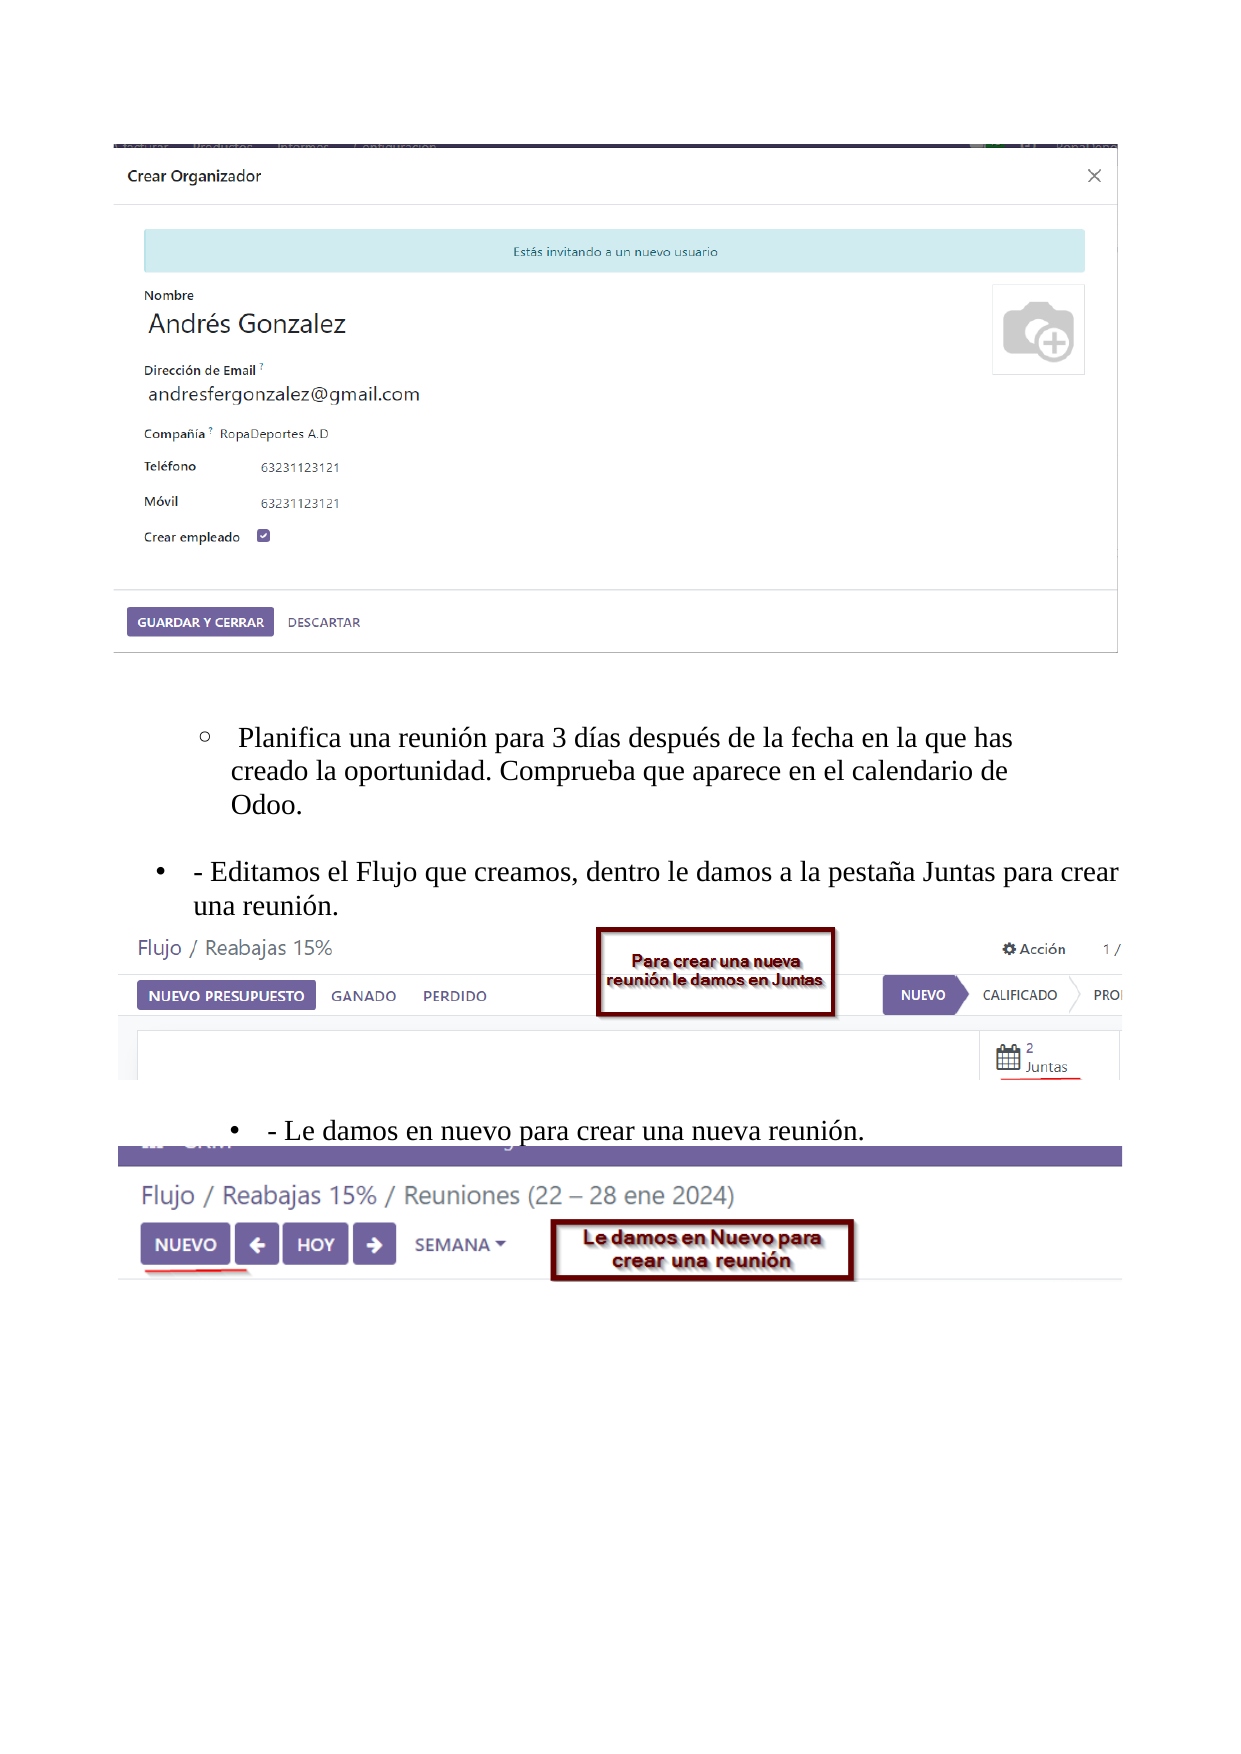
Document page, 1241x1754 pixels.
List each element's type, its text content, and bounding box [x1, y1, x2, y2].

list - Le damos en nuevo para crear una nueva reunión. [229, 1113, 1122, 1146]
list creado la oportunidad. Comprueba que aparece en el calendario de [193, 753, 1122, 787]
list Planifica una reunión para 3 días después de la fecha en la que has [193, 720, 1122, 753]
list - Editamos el Flujo que creamos, dentro le damos a la pestaña Juntas para crear una reunión. [156, 854, 1122, 921]
picture [113, 144, 1118, 653]
picture [118, 1146, 1123, 1282]
list Odoo. [193, 787, 1122, 820]
picture [118, 921, 1123, 1080]
